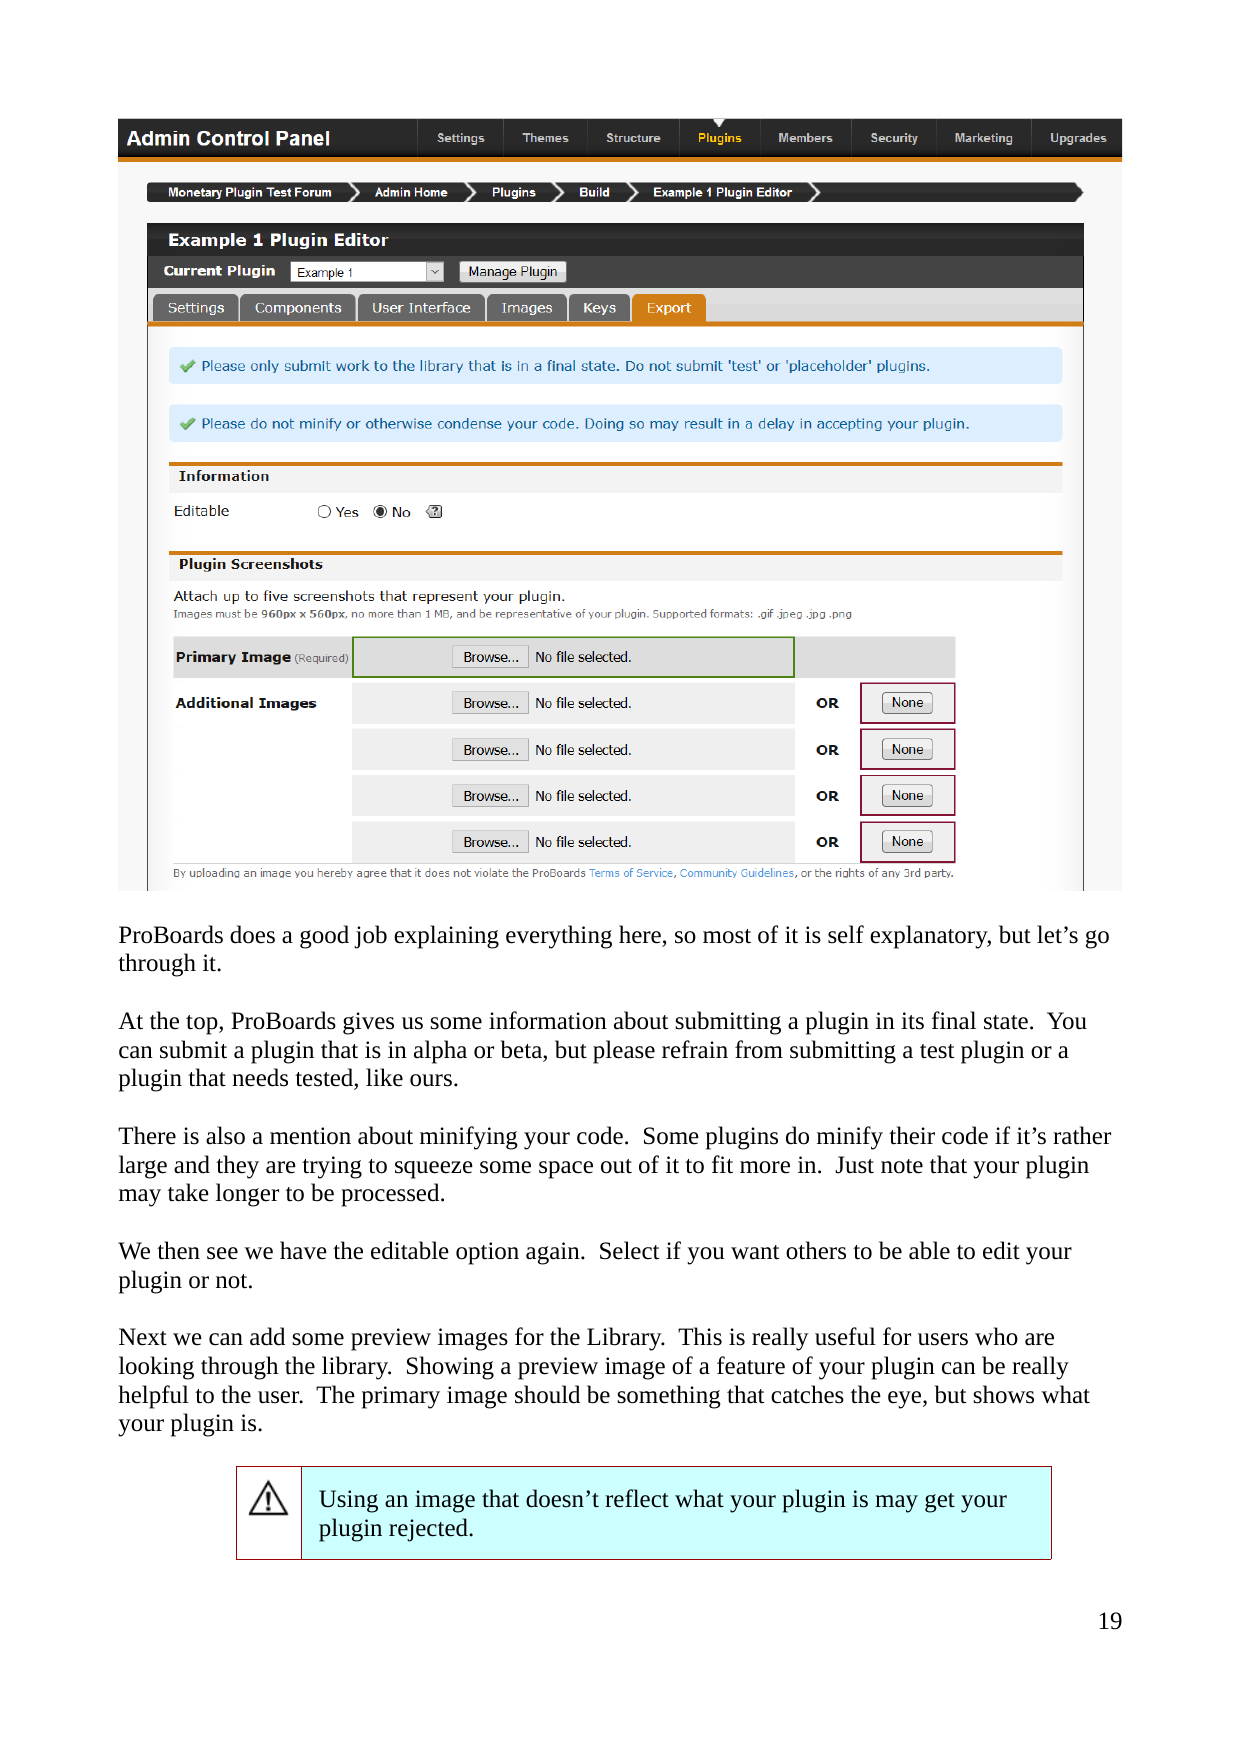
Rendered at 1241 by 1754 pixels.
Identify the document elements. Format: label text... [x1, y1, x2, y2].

picture [248, 1477, 289, 1518]
table_header Using an image that doesn’t reflect what your plugin is may get your plugin rejected. [302, 1467, 1051, 1559]
text We then see we have the editable option again. Select if you want others to be able to edit your plugin or not. [118, 1236, 1122, 1293]
text ProBoards does a good job explaining everything here, so most of it is self explanatory, but let’s go through it. [118, 920, 1122, 977]
text There is also a mention about minifying your code. Some plugins do minify their code if it’s rather large and they are trying to squeeze some space out of it to fit more in. Just note that your plugin may take longer to be processed. [118, 1121, 1122, 1207]
table_header [237, 1467, 301, 1559]
text At the top, ProBoards gives us some information about submitting a plugin in its final state. You can submit a plugin that is in alpha or beta, but please refrain from submitting a test plugin or a plugin that needs tested, like ours. [118, 1006, 1122, 1092]
text Next we can add some preview images for the Library. This is really useful for users who are looking through the library. Showing a preview image of a feature of your plugin can be really helpful to the user. The primary image should be something that catches the eye, but shows what your plugin is. [118, 1322, 1122, 1437]
picture [118, 118, 1123, 891]
